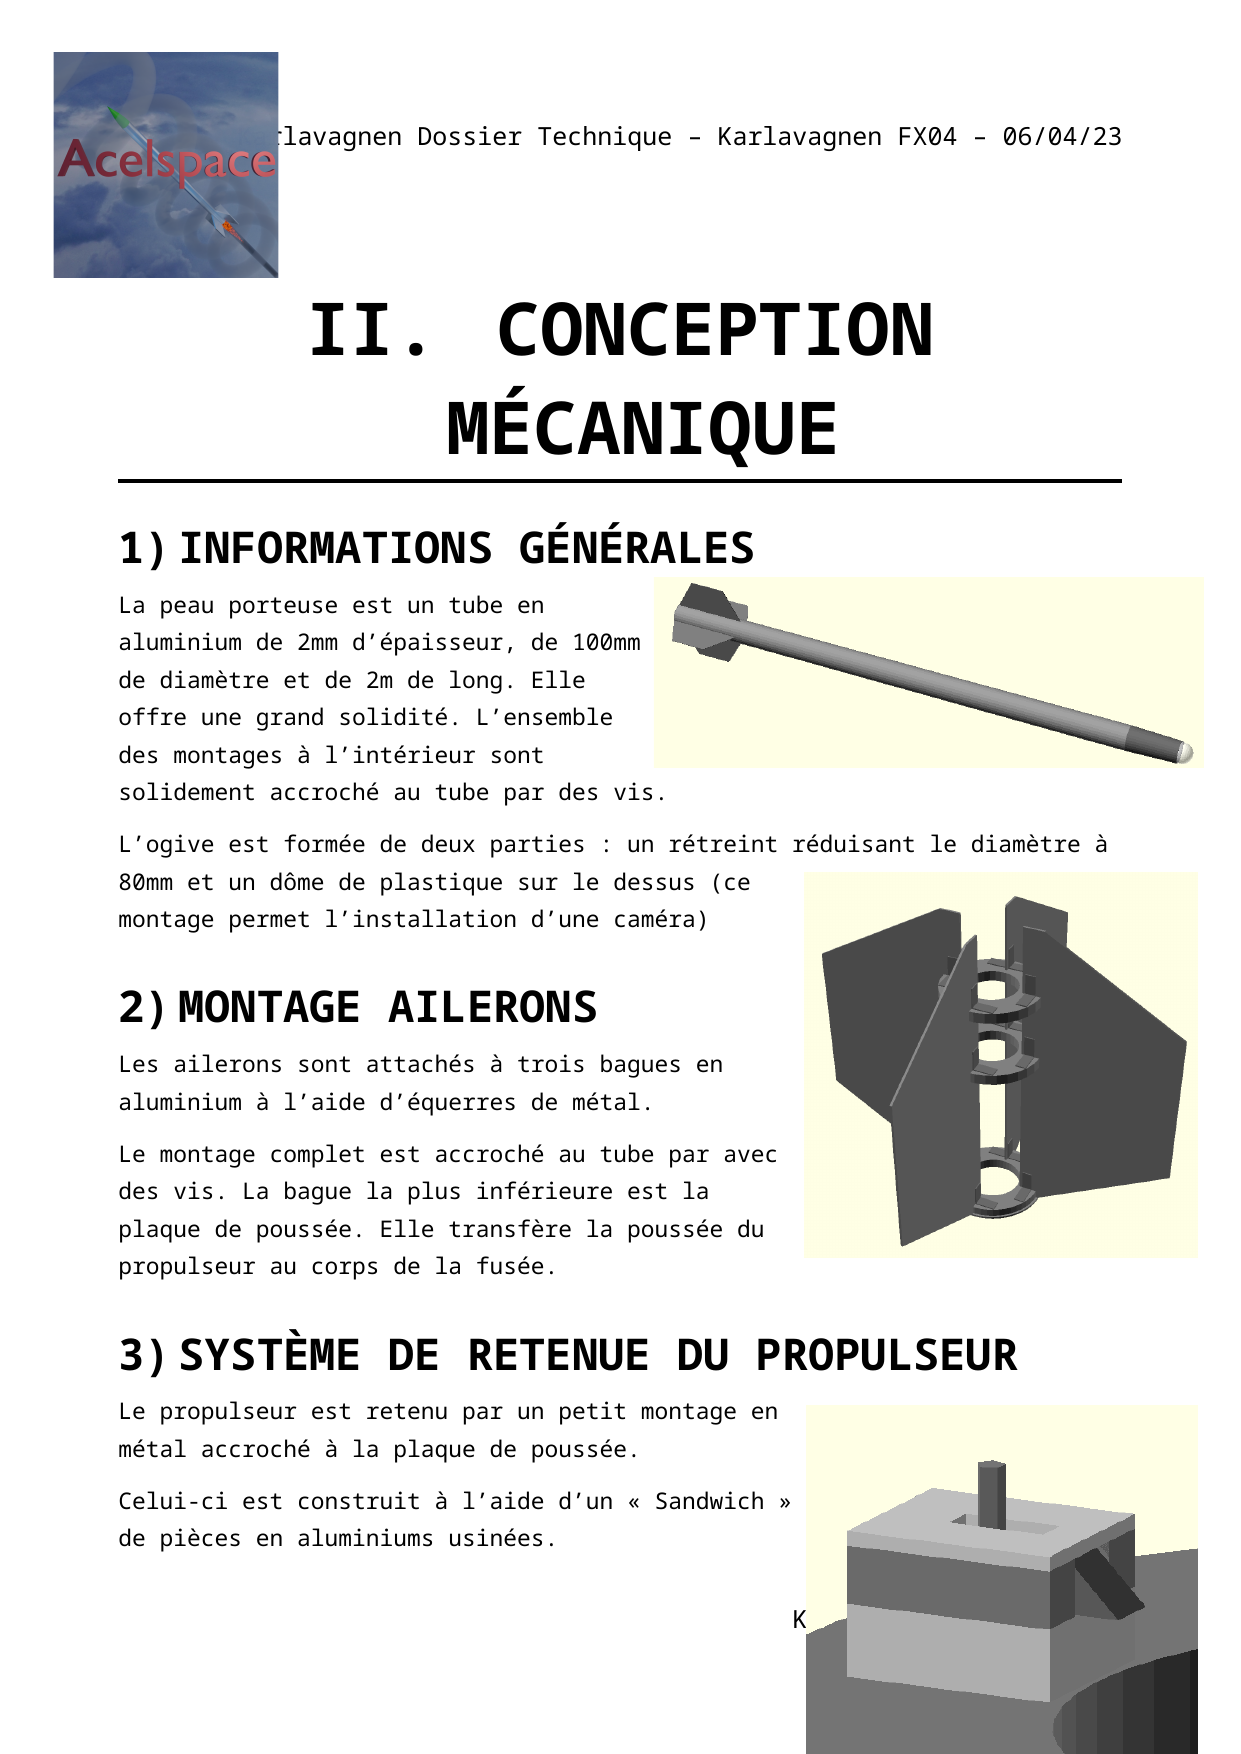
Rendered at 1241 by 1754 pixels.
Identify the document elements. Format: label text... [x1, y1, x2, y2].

subtitle Conception mécanique [118, 207, 1122, 479]
picture [806, 1405, 1198, 1754]
picture [653, 577, 1204, 768]
text Le montage complet est accroché au tube par avec des vis. La bague la plus inférieure est la plaque de poussée. Elle transfère la poussée du propulseur au corps de la fusée. [118, 1138, 1122, 1281]
subtitle Montage ailerons [118, 976, 804, 1036]
subtitle Informations générales [118, 516, 1122, 576]
text Le propulseur est retenu par un petit montage en métal accroché à la plaque de poussée. [118, 1395, 1122, 1464]
text Les ailerons sont attachés à trois bagues en aluminium à l’aide d’équerres de métal. [118, 1048, 804, 1117]
text Celui-ci est construit à l’aide d’un « Sandwich » de pièces en aluminiums usinées. [118, 1485, 806, 1553]
text L’ogive est formée de deux parties : un rétreint réduisant le diamètre à 80mm et un dôme de plastique sur le dessus (ce montage permet l’installation d’une caméra) [118, 828, 1122, 934]
text La peau porteuse est un tube en aluminium de 2mm d’épaisseur, de 100mm de diamètre et de 2m de long. Elle offre une grand solidité. L’ensemble des montages à l’intérieur sont solidement accroché au tube par des vis. [118, 588, 1122, 807]
subtitle Système de retenue du propulseur [118, 1323, 1122, 1383]
picture [53, 52, 279, 278]
picture [804, 872, 1198, 1258]
